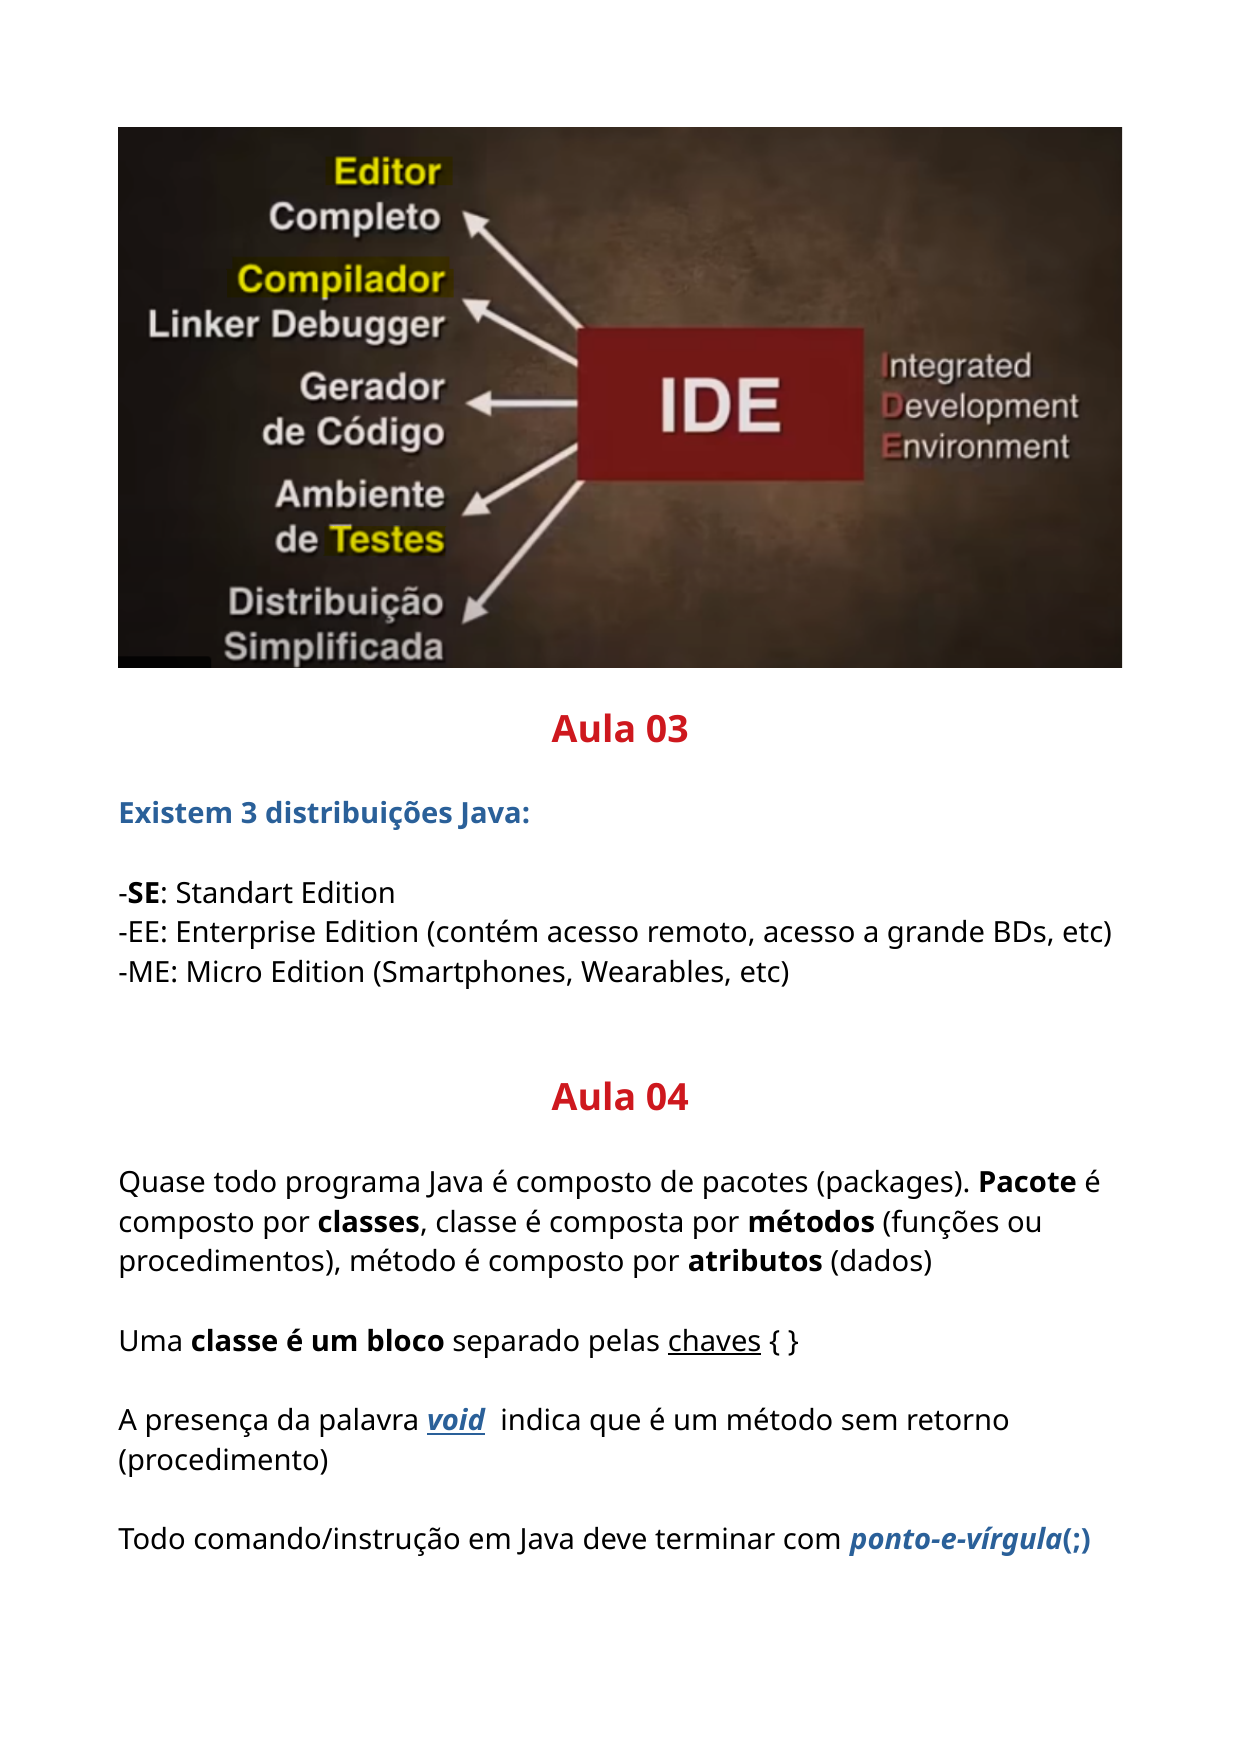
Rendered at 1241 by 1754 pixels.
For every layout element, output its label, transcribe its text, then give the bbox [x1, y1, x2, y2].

text Uma classe é um bloco separado pelas chaves { } [118, 1320, 1122, 1359]
text -EE: Enterprise Edition (contém acesso remoto, acesso a grande BDs, etc) [118, 912, 1122, 951]
text Aula 04 [118, 1070, 1122, 1121]
text -SE: Standart Edition [118, 872, 1122, 912]
text Quase todo programa Java é composto de pacotes (packages). Pacote é composto por classes, classe é composta por métodos (funções ou procedimentos), método é composto por atributos (dados) [118, 1161, 1122, 1280]
picture [118, 127, 1123, 668]
text Existem 3 distribuições Java: [118, 793, 1122, 832]
text -ME: Micro Edition (Smartphones, Wearables, etc) [118, 951, 1122, 991]
text Todo comando/instrução em Java deve terminar com ponto-e-vírgula(;) [118, 1518, 1122, 1558]
text A presença da palavra void indica que é um método sem retorno (procedimento) [118, 1399, 1163, 1479]
text Aula 03 [118, 702, 1122, 753]
